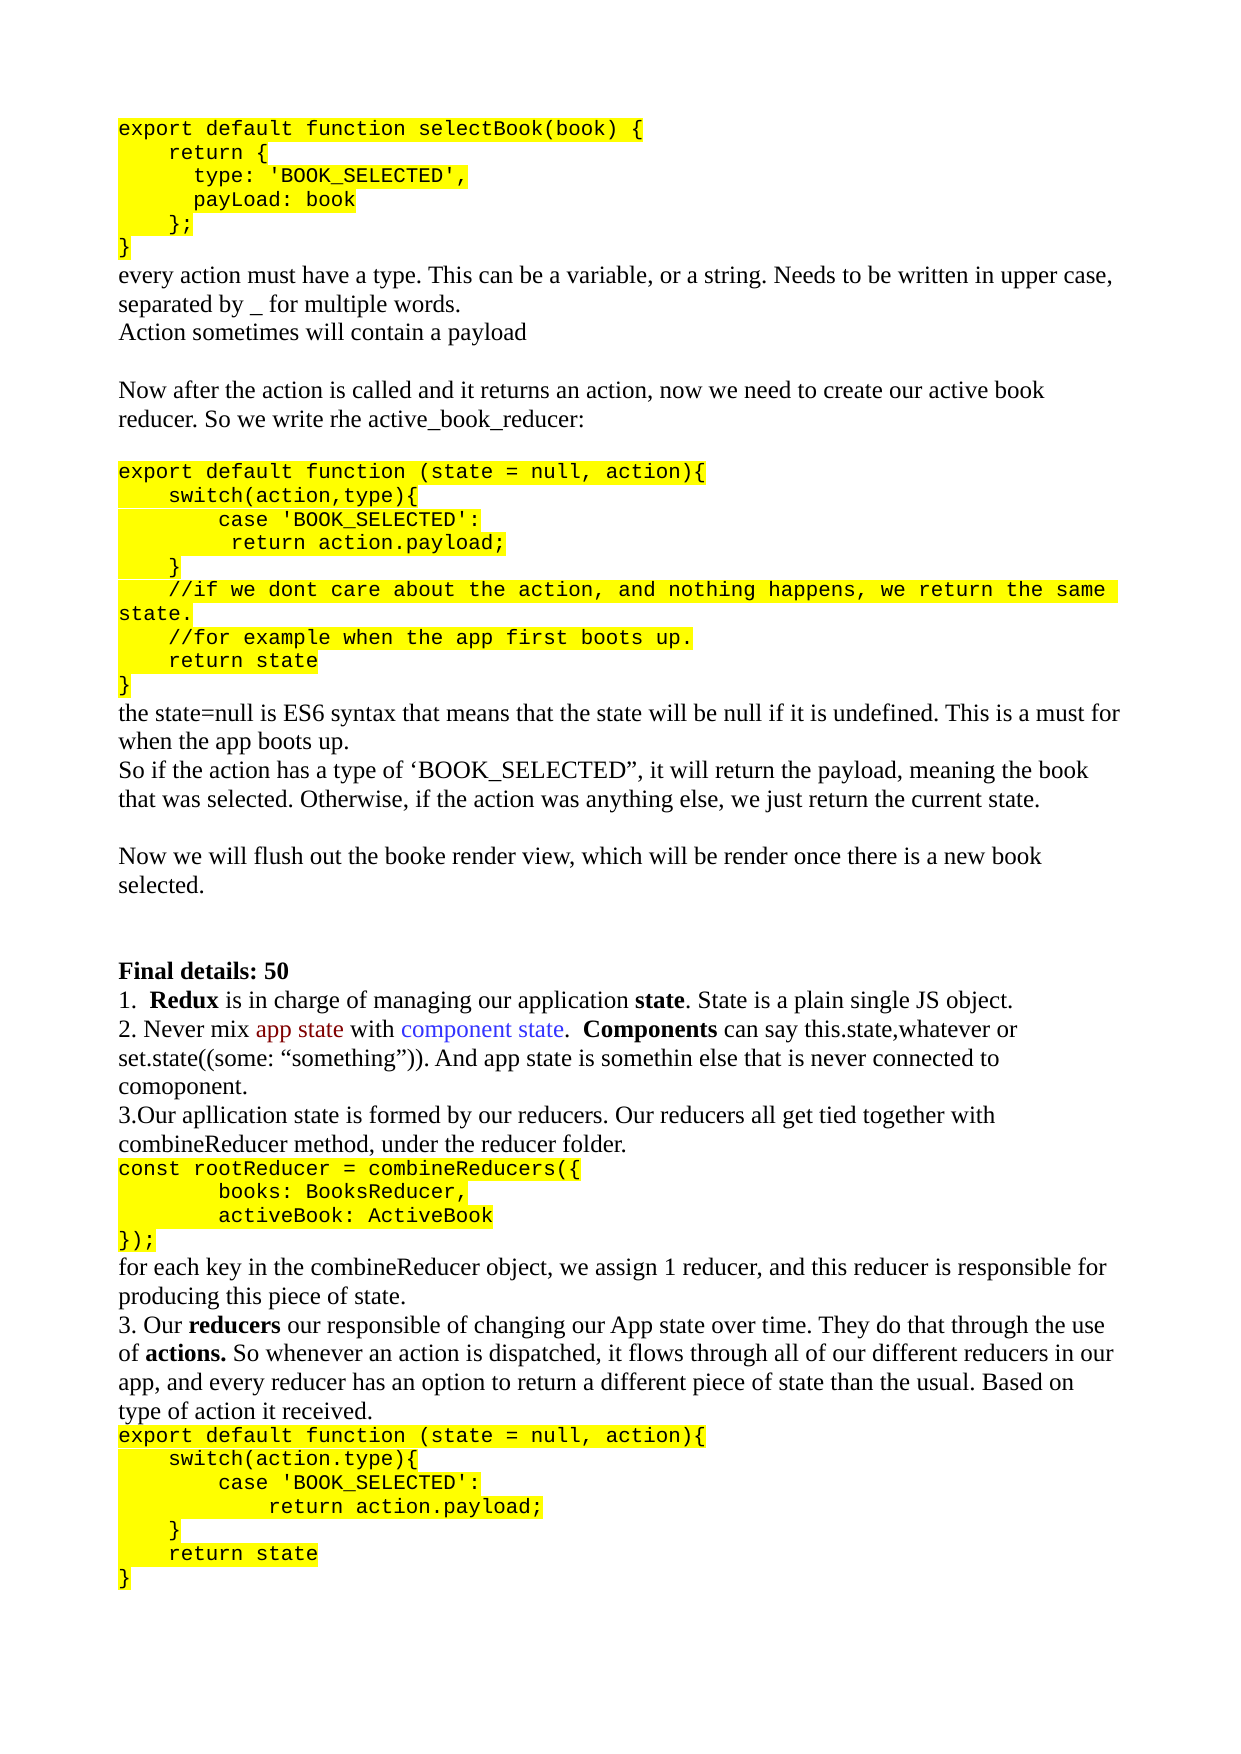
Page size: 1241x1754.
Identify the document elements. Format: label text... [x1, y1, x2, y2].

text type: 'BOOK_SELECTED', [118, 165, 1122, 189]
text Now we will flush out the booke render view, which will be render once there is a new book selected. [118, 841, 1122, 899]
text export default function (state = null, action){ [118, 461, 1122, 485]
text const rootReducer = combineReducers({ [118, 1158, 1122, 1181]
text switch(action,type){ [118, 485, 1122, 508]
text activeBook: ActiveBook [118, 1205, 1122, 1229]
text return state [118, 650, 1122, 674]
text } [118, 556, 1122, 579]
text return action.payload; [118, 532, 1122, 556]
text So if the action has a type of ‘BOOK_SELECTED”, it will return the payload, meaning the book that was selected. Otherwise, if the action was anything else, we just return the current state. [118, 755, 1122, 813]
text books: BooksReducer, [118, 1181, 1122, 1205]
text case 'BOOK_SELECTED': [118, 1472, 1122, 1496]
text } [118, 1567, 1122, 1590]
text Action sometimes will contain a payload [118, 317, 1122, 346]
text Now after the action is called and it returns an action, now we need to create our active book reducer. So we write rhe active_book_reducer: [118, 375, 1122, 432]
text 3.Our apllication state is formed by our reducers. Our reducers all get tied together with combineReducer method, under the reducer folder. [118, 1100, 1122, 1158]
text case 'BOOK_SELECTED': [118, 508, 1122, 532]
text }); [118, 1229, 1122, 1252]
text Final details: 50 [118, 956, 1122, 985]
text export default function selectBook(book) { [118, 118, 1122, 142]
text every action must have a type. This can be a variable, or a string. Needs to be written in upper case, separated by _ for multiple words. [118, 260, 1122, 317]
text 2. Never mix app state with component state. Components can say this.state,whatever or set.state((some: “something”)). And app state is somethin else that is never connected to comoponent. [118, 1014, 1122, 1100]
text return state [118, 1543, 1122, 1567]
text the state=null is ES6 syntax that means that the state will be null if it is undefined. This is a must for when the app boots up. [118, 698, 1122, 755]
text payLoad: book [118, 189, 1122, 213]
text return { [118, 142, 1122, 165]
text export default function (state = null, action){ [118, 1425, 1122, 1448]
text } [118, 674, 1122, 698]
text }; [118, 213, 1122, 236]
text } [118, 1519, 1122, 1543]
text //for example when the app first boots up. [118, 627, 1122, 650]
text //if we dont care about the action, and nothing happens, we return the same state. [118, 579, 1122, 627]
text for each key in the combineReducer object, we assign 1 reducer, and this reducer is responsible for producing this piece of state. [118, 1252, 1122, 1310]
text 3. Our reducers our responsible of changing our App state over time. They do that through the use of actions. So whenever an action is dispatched, it flows through all of our different reducers in our app, and every reducer has an option to return a different piece of state than the usual. Based on type of action it received. [118, 1310, 1122, 1425]
text return action.payload; [118, 1496, 1122, 1519]
text 1. Redux is in charge of managing our application state. State is a plain single JS object. [118, 985, 1122, 1014]
text switch(action.type){ [118, 1448, 1122, 1472]
text } [118, 236, 1122, 260]
